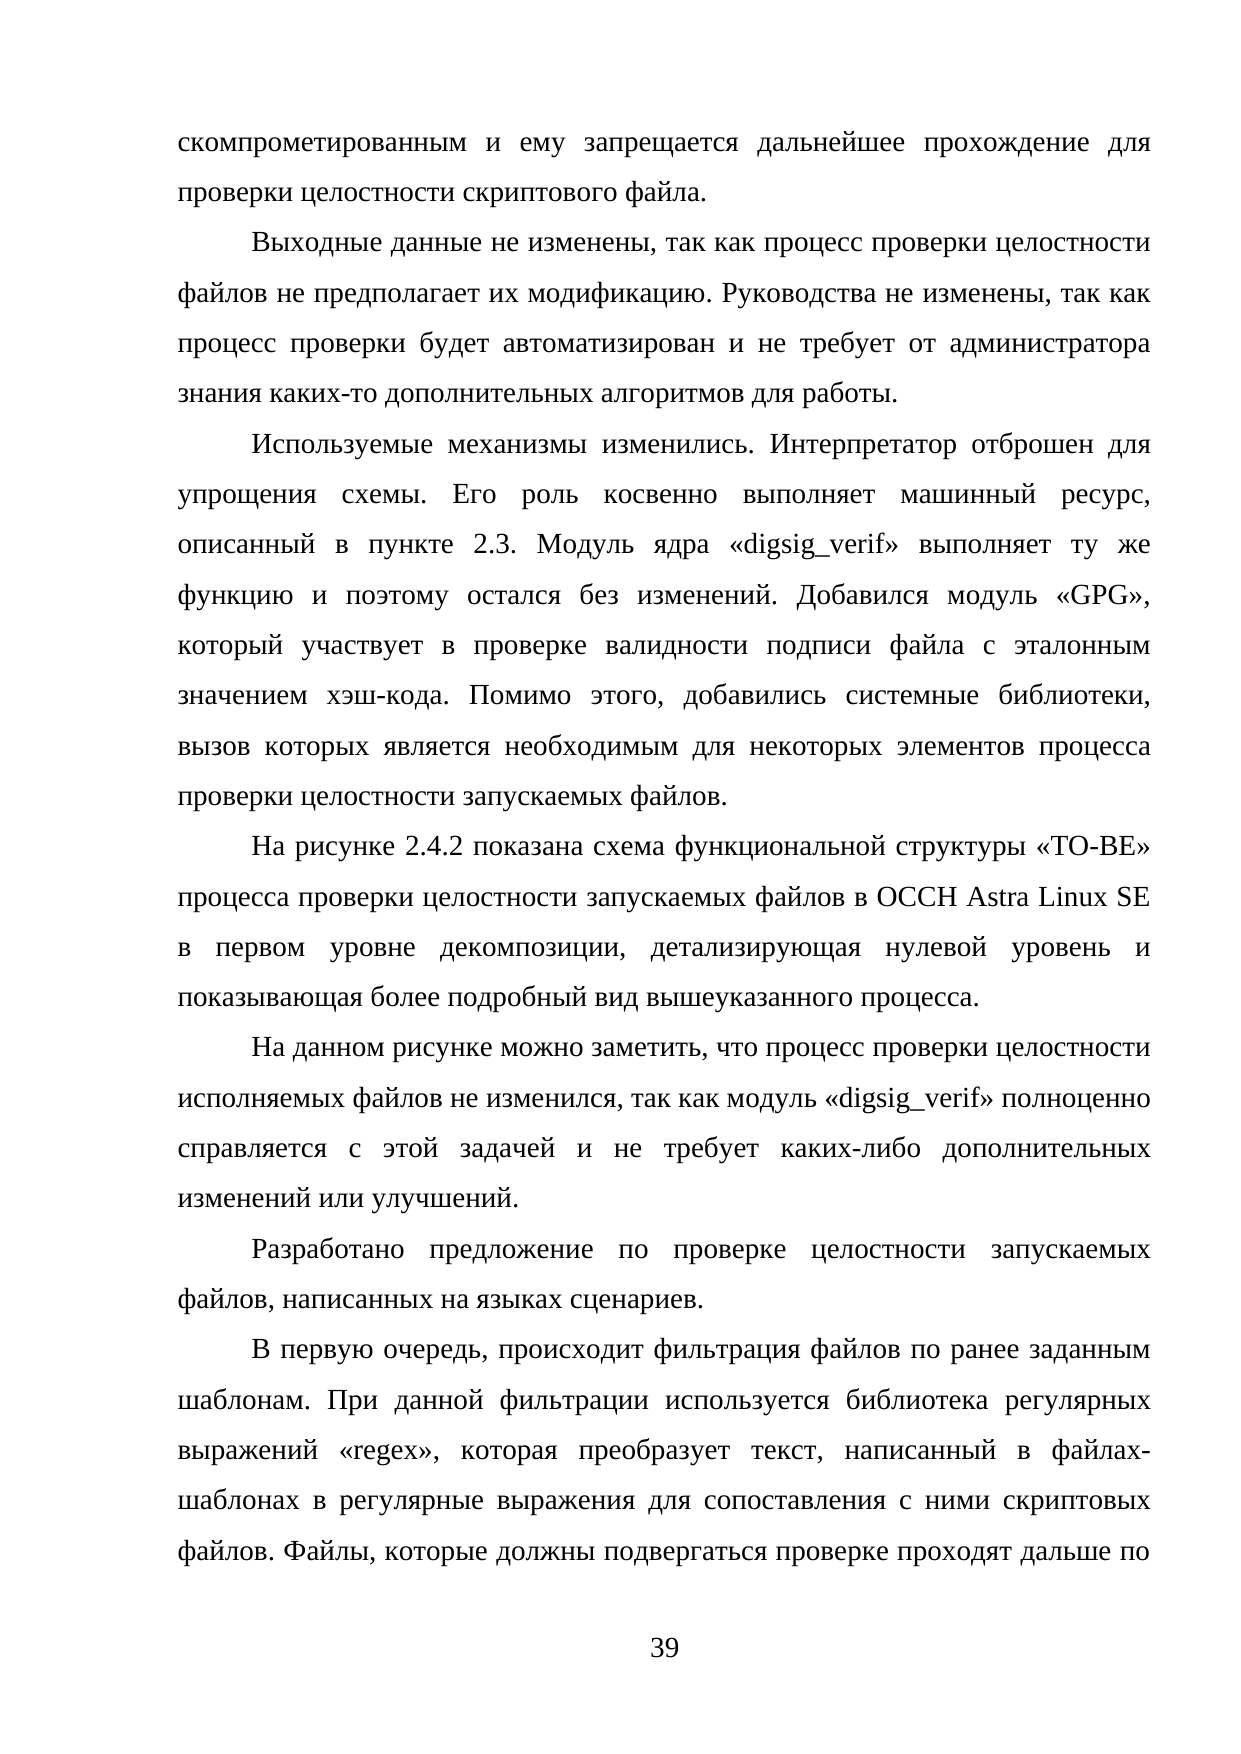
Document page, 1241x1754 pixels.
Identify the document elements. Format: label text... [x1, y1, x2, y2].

text Выходные данные не изменены, так как процесс проверки целостности файлов не предполагает их модификацию. Руководства не изменены, так как процесс проверки будет автоматизирован и не требует от администратора знания каких-то дополнительных алгоритмов для работы. [177, 224, 1152, 409]
text На данном рисунке можно заметить, что процесс проверки целостности исполняемых файлов не изменился, так как модуль «digsig_verif» полноценно справляется с этой задачей и не требует каких-либо дополнительных изменений или улучшений. [177, 1029, 1152, 1214]
text Используемые механизмы изменились. Интерпретатор отброшен для упрощения схемы. Его роль косвенно выполняет машинный ресурс, описанный в пункте 2.3. Модуль ядра «digsig_verif» выполняет ту же функцию и поэтому остался без изменений. Добавился модуль «GPG», который участвует в проверке валидности подписи файла с эталонным значением хэш-кода. Помимо этого, добавились системные библиотеки, вызов которых является необходимым для некоторых элементов процесса проверки целостности запускаемых файлов. [177, 426, 1152, 812]
text Разработано предложение по проверке целостности запускаемых файлов, написанных на языках сценариев. [177, 1231, 1152, 1315]
text скомпрометированным и ему запрещается дальнейшее прохождение для проверки целостности скриптового файла. [177, 124, 1152, 208]
text В первую очередь, происходит фильтрация файлов по ранее заданным шаблонам. При данной фильтрации используется библиотека регулярных выражений «regex», которая преобразует текст, написанный в файлах-шаблонах в регулярные выражения для сопоставления с ними скриптовых файлов. Файлы, которые должны подвергаться проверке проходят дальше по [177, 1331, 1152, 1566]
text На рисунке 2.4.2 показана схема функциональной структуры «TO-BE» процесса проверки целостности запускаемых файлов в ОССН Astra Linux SE в первом уровне декомпозиции, детализирующая нулевой уровень и показывающая более подробный вид вышеуказанного процесса. [177, 828, 1152, 1013]
